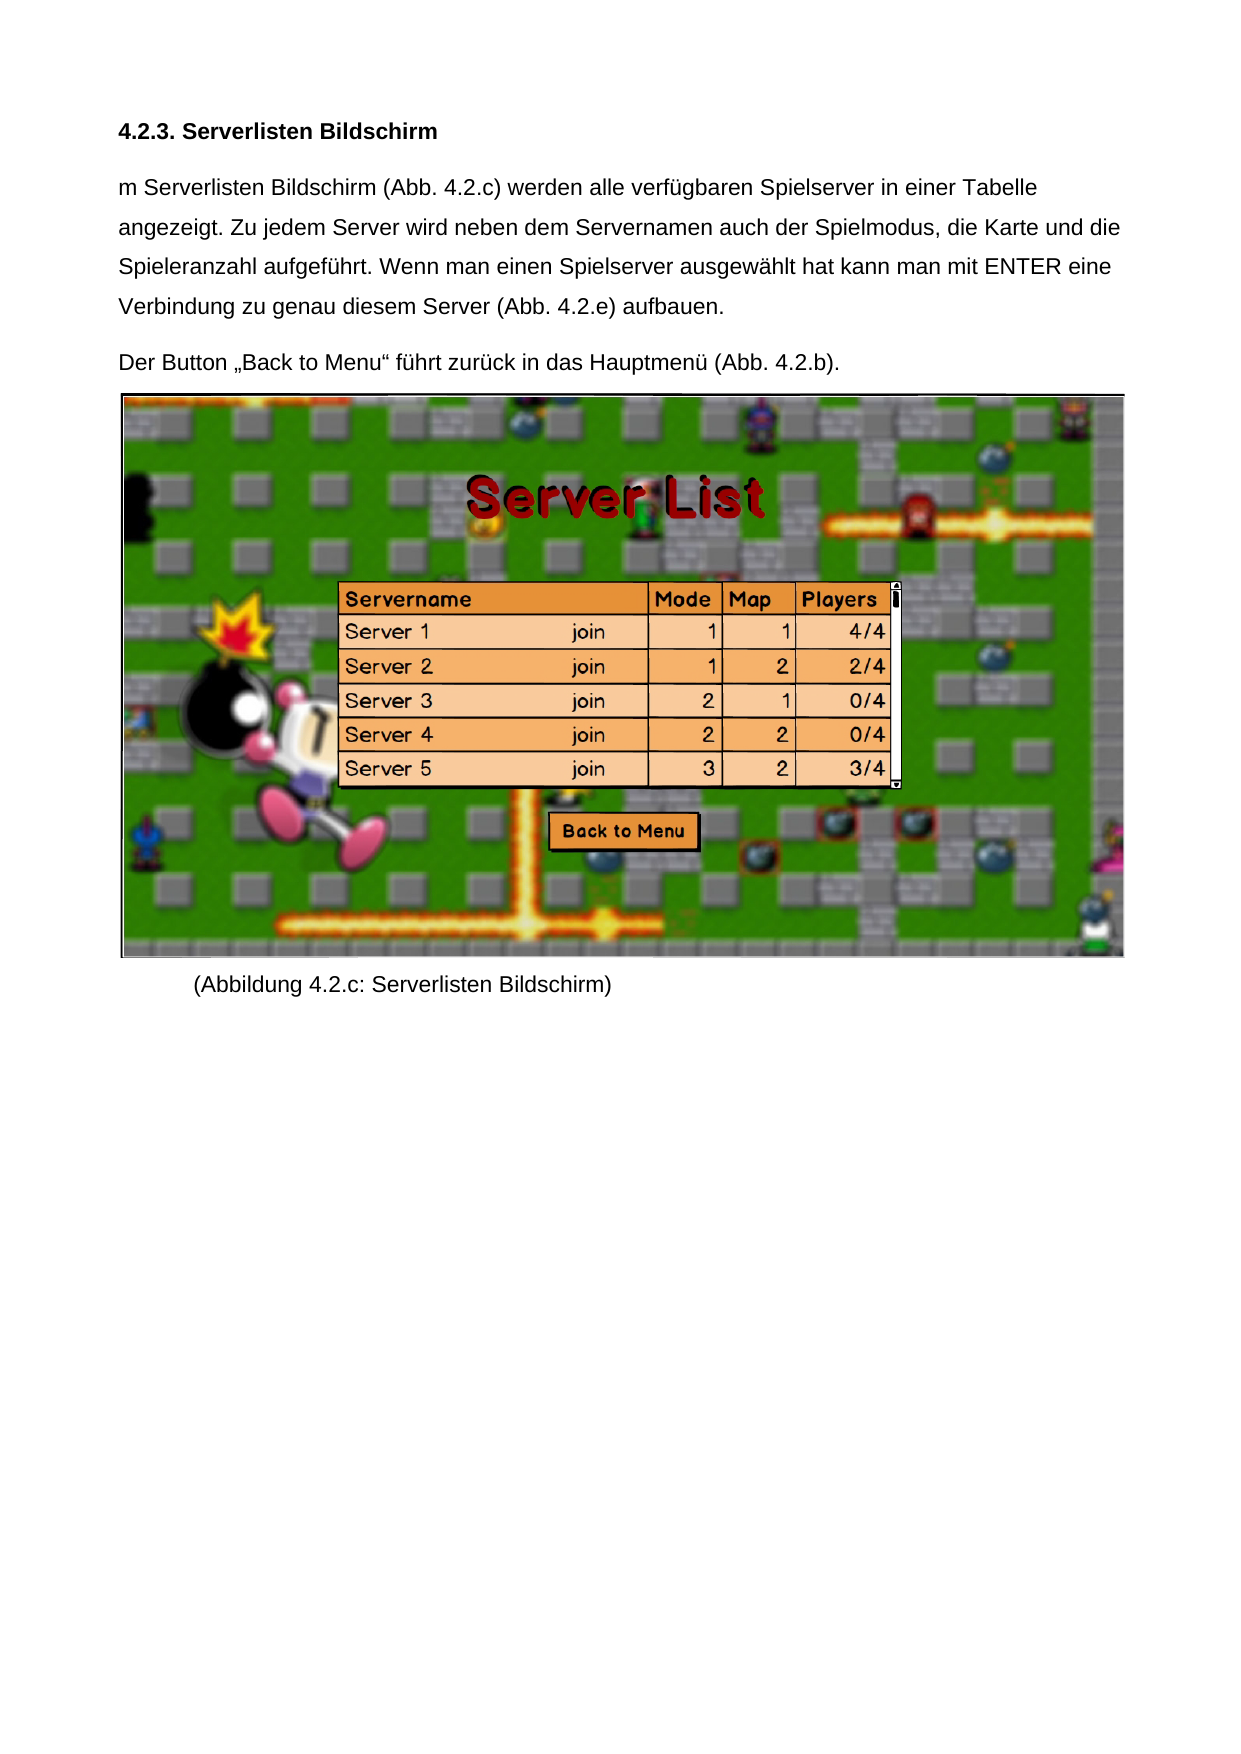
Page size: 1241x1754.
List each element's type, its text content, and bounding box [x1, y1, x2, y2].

text (Abbildung 4.2.c: Serverlisten Bildschirm) [118, 405, 1122, 997]
text 4.2.3. Serverlisten Bildschirm [118, 118, 1122, 144]
text Der Button „Back to Menu“ führt zurück in das Hauptmenü (Abb. 4.2.b). [118, 349, 1122, 375]
text m Serverlisten Bildschirm (Abb. 4.2.c) werden alle verfügbaren Spielserver in einer Tabelle angezeigt. Zu jedem Server wird neben dem Servernamen auch der Spielmodus, die Karte und die Spieleranzahl aufgeführt. Wenn man einen Spielserver ausgewählt hat kann man mit ENTER eine Verbindung zu genau diesem Server (Abb. 4.2.e) aufbauen. [118, 174, 1122, 319]
